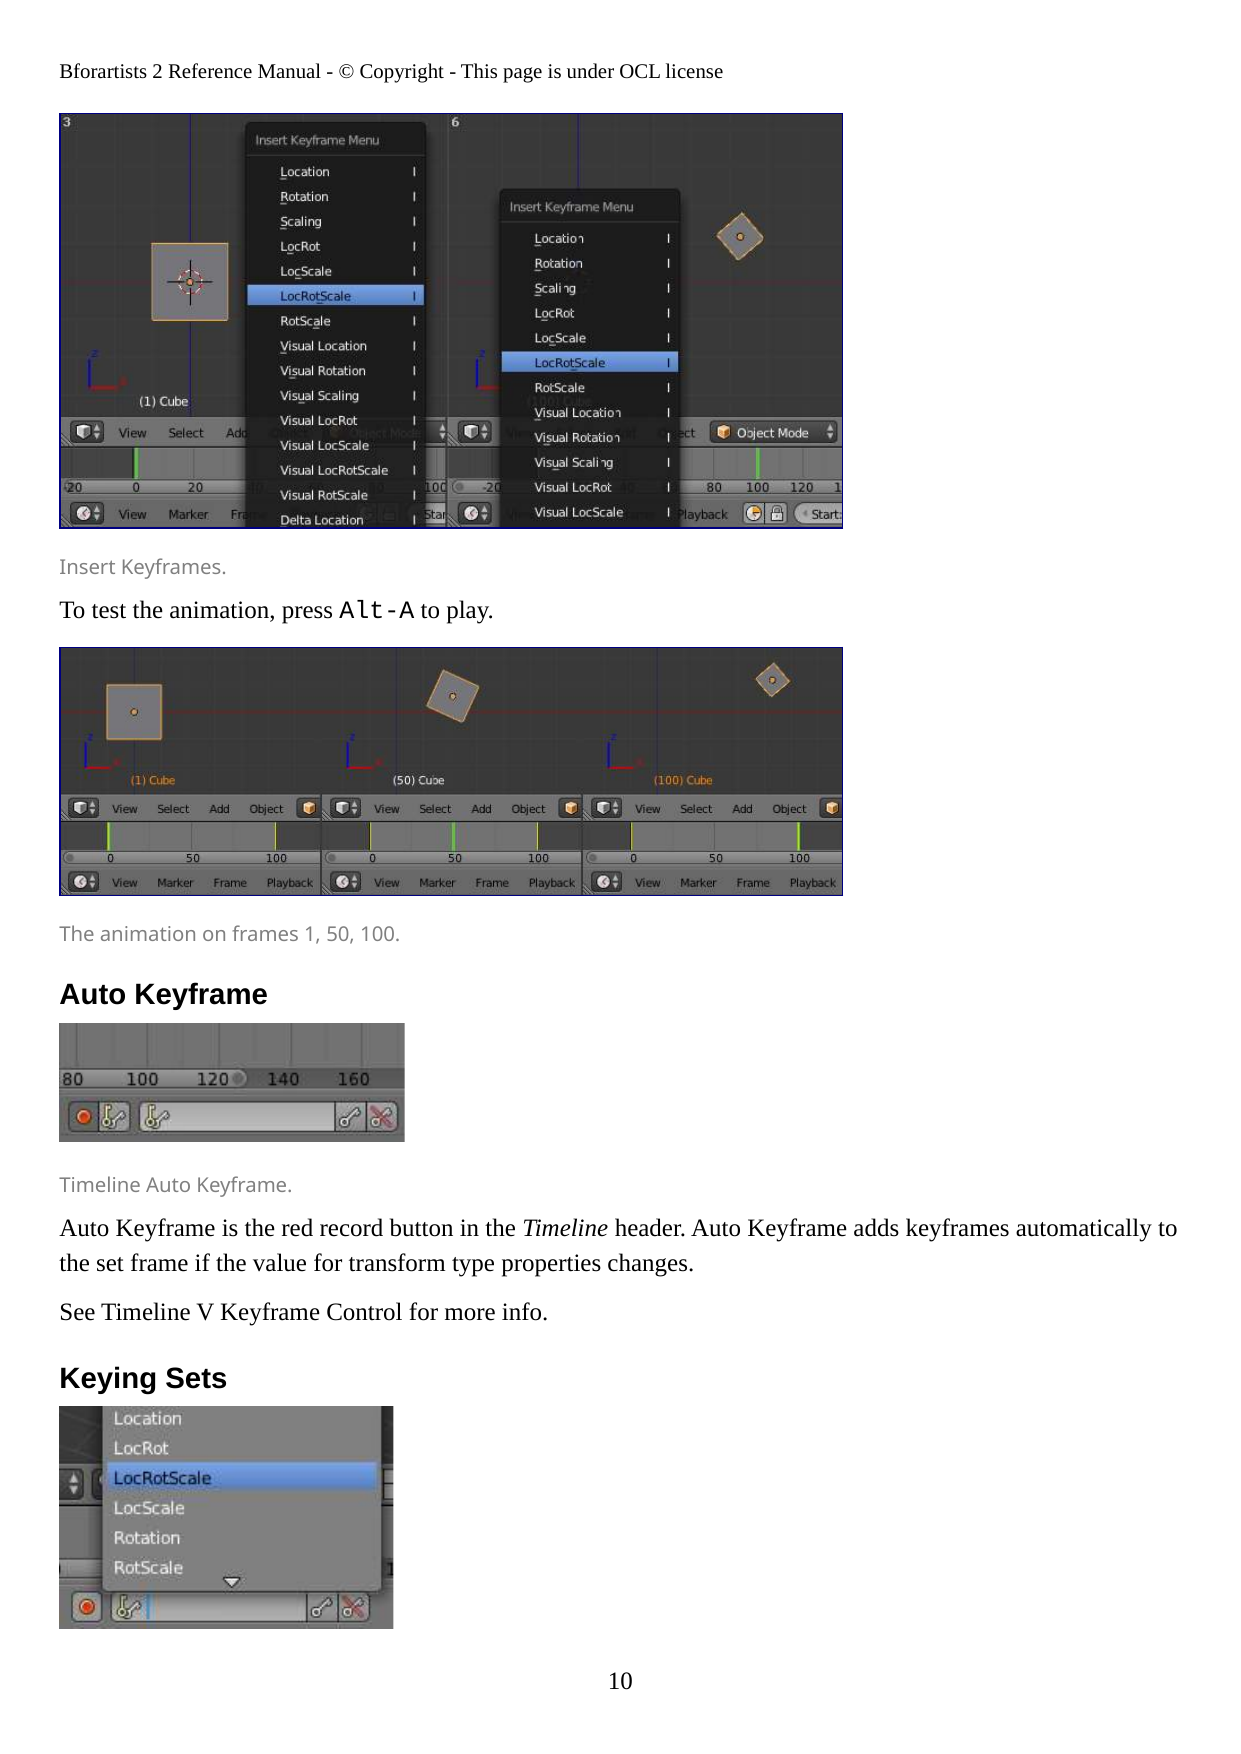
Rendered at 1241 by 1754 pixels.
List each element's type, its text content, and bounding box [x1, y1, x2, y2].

picture [59, 1023, 405, 1142]
picture [59, 1406, 394, 1629]
picture [61, 114, 842, 527]
text Timeline Auto Keyframe. [59, 1168, 1181, 1199]
picture [61, 648, 842, 895]
text Insert Keyframes. [59, 549, 1181, 580]
subtitle Auto Keyframe [59, 977, 1181, 1011]
subtitle Keying Sets [59, 1361, 1181, 1394]
text Auto Keyframe is the red record button in the Timeline header. Auto Keyframe adds keyframes automatically to the set frame if the value for transform type properties changes. [59, 1213, 1181, 1277]
text See Timeline V Keyframe Control for more info. [59, 1297, 1181, 1326]
text To test the animation, press Alt-A to play. [59, 595, 1181, 626]
text The animation on frames 1, 50, 100. [59, 916, 1181, 948]
